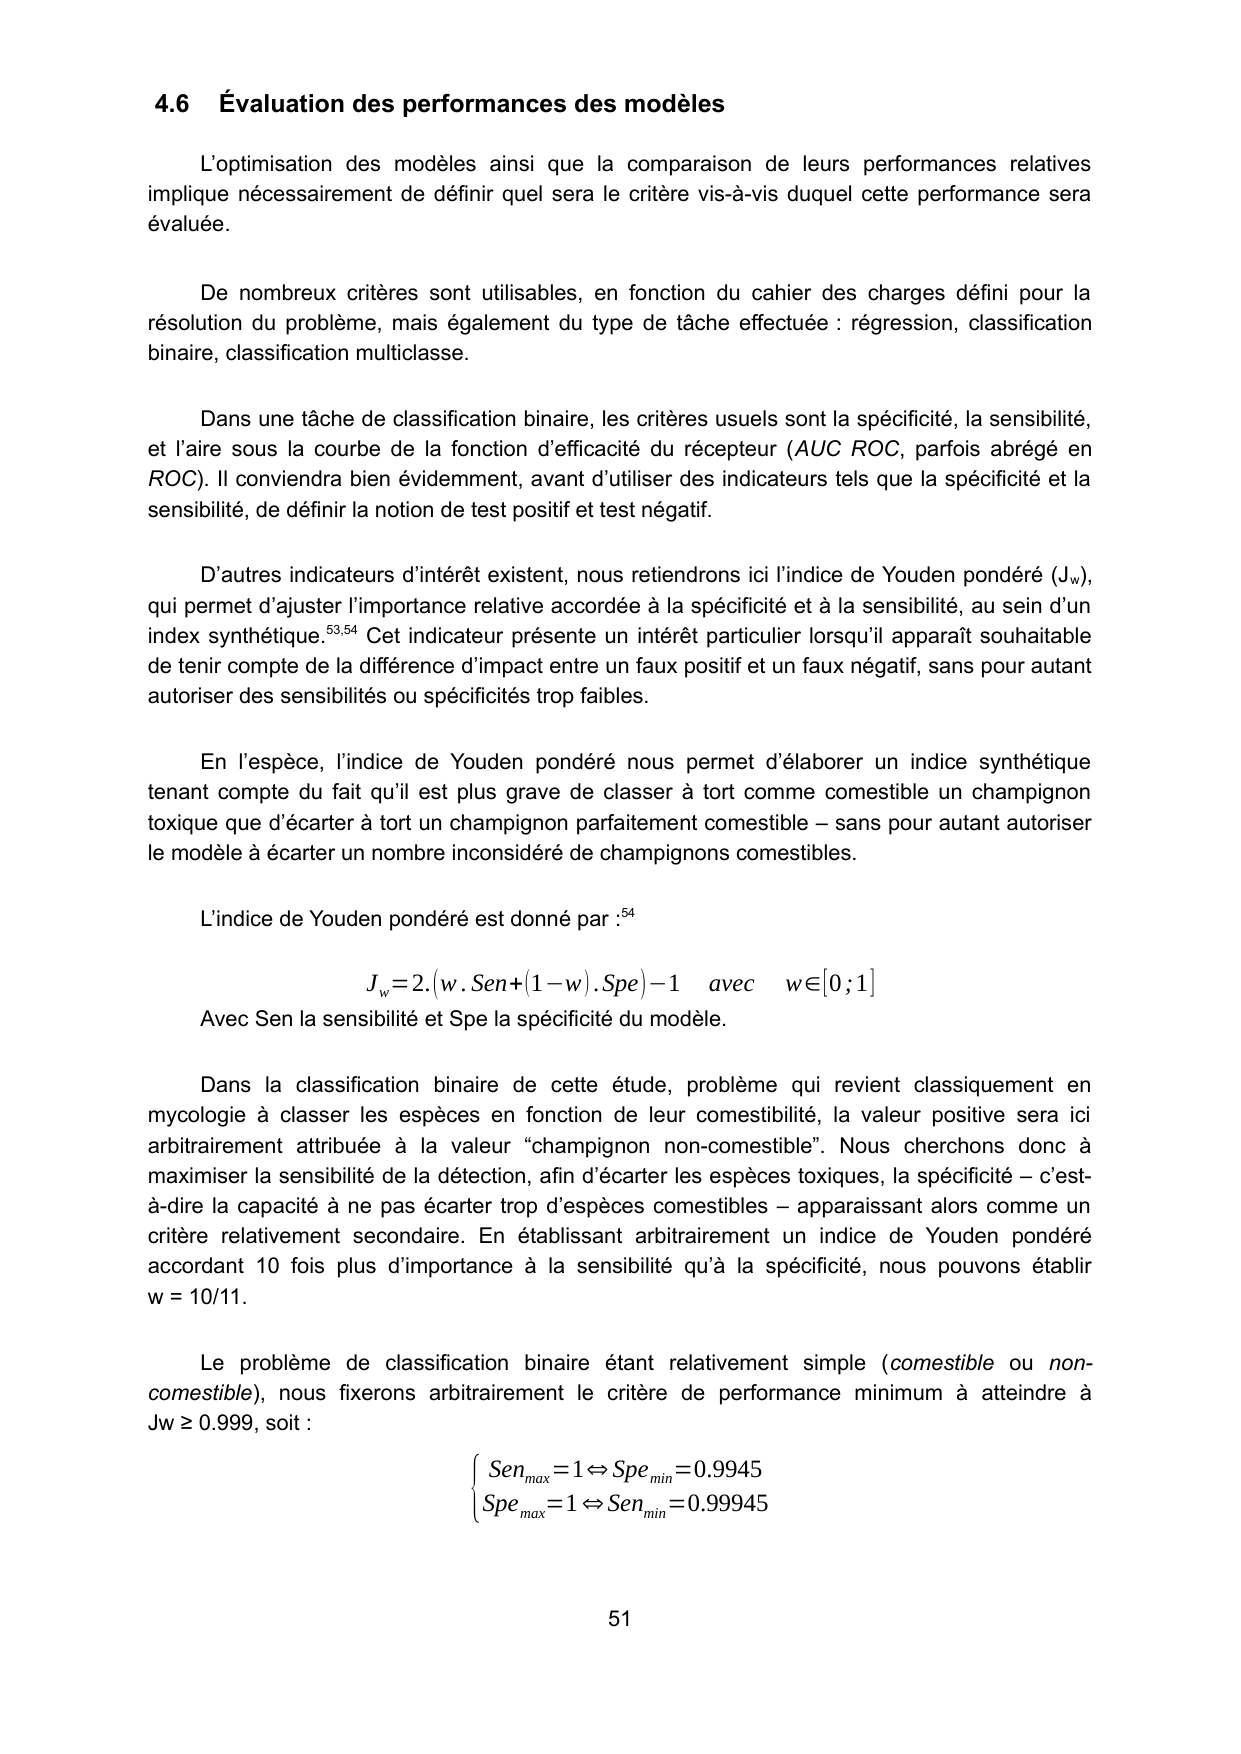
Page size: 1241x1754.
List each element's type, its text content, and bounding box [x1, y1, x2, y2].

text En l’espèce, l’indice de Youden pondéré nous permet d’élaborer un indice synthétique tenant compte du fait qu’il est plus grave de classer à tort comme comestible un champignon toxique que d’écarter à tort un champignon parfaitement comestible – sans pour autant autoriser le modèle à écarter un nombre inconsidéré de champignons comestibles. [148, 749, 1093, 865]
text De nombreux critères sont utilisables, en fonction du cahier des charges défini pour la résolution du problème, mais également du type de tâche effectuée : régression, classification binaire, classification multiclasse. [148, 280, 1093, 365]
text Dans une tâche de classification binaire, les critères usuels sont la spécificité, la sensibilité, et l’aire sous la courbe de la fonction d’efficacité du récepteur (AUC ROC, parfois abrégé en ROC). Il conviendra bien évidemment, avant d’utiliser des indicateurs tels que la spécificité et la sensibilité, de définir la notion de test positif et test négatif. [148, 406, 1093, 522]
text Dans la classification binaire de cette étude, problème qui revient classiquement en mycologie à classer les espèces en fonction de leur comestibilité, la valeur positive sera ici arbitrairement attribuée à la valeur “champignon non-comestible”. Nous cherchons donc à maximiser la sensibilité de la détection, afin d’écarter les espèces toxiques, la spécificité – c’est-à-dire la capacité à ne pas écarter trop d’espèces comestibles – apparaissant alors comme un critère relativement secondaire. En établissant arbitrairement un indice de Youden pondéré accordant 10 fois plus d’importance à la sensibilité qu’à la spécificité, nous pouvons établir w = 10/11. [148, 1072, 1093, 1309]
text D’autres indicateurs d’intérêt existent, nous retiendrons ici l’indice de Youden pondéré (Jw), qui permet d’ajuster l’importance relative accordée à la spécificité et à la sensibilité, au sein d’un index synthétique.53,54 Cet indicateur présente un intérêt particulier lorsqu’il apparaît souhaitable de tenir compte de la différence d’impact entre un faux positif et un faux négatif, sans pour autant autoriser des sensibilités ou spécificités trop faibles. [148, 562, 1093, 708]
text L’indice de Youden pondéré est donné par :54 [148, 906, 1093, 931]
text Le problème de classification binaire étant relativement simple (comestible ou non-comestible), nous fixerons arbitrairement le critère de performance minimum à atteindre à Jw ≥ 0.999, soit : [148, 1349, 1093, 1435]
text Avec Sen la sensibilité et Spe la spécificité du modèle. [148, 971, 1093, 1032]
text L’optimisation des modèles ainsi que la comparaison de leurs performances relatives implique nécessairement de définir quel sera le critère vis-à-vis duquel cette performance sera évaluée. [148, 151, 1093, 236]
subtitle Évaluation des performances des modèles [148, 88, 1093, 117]
